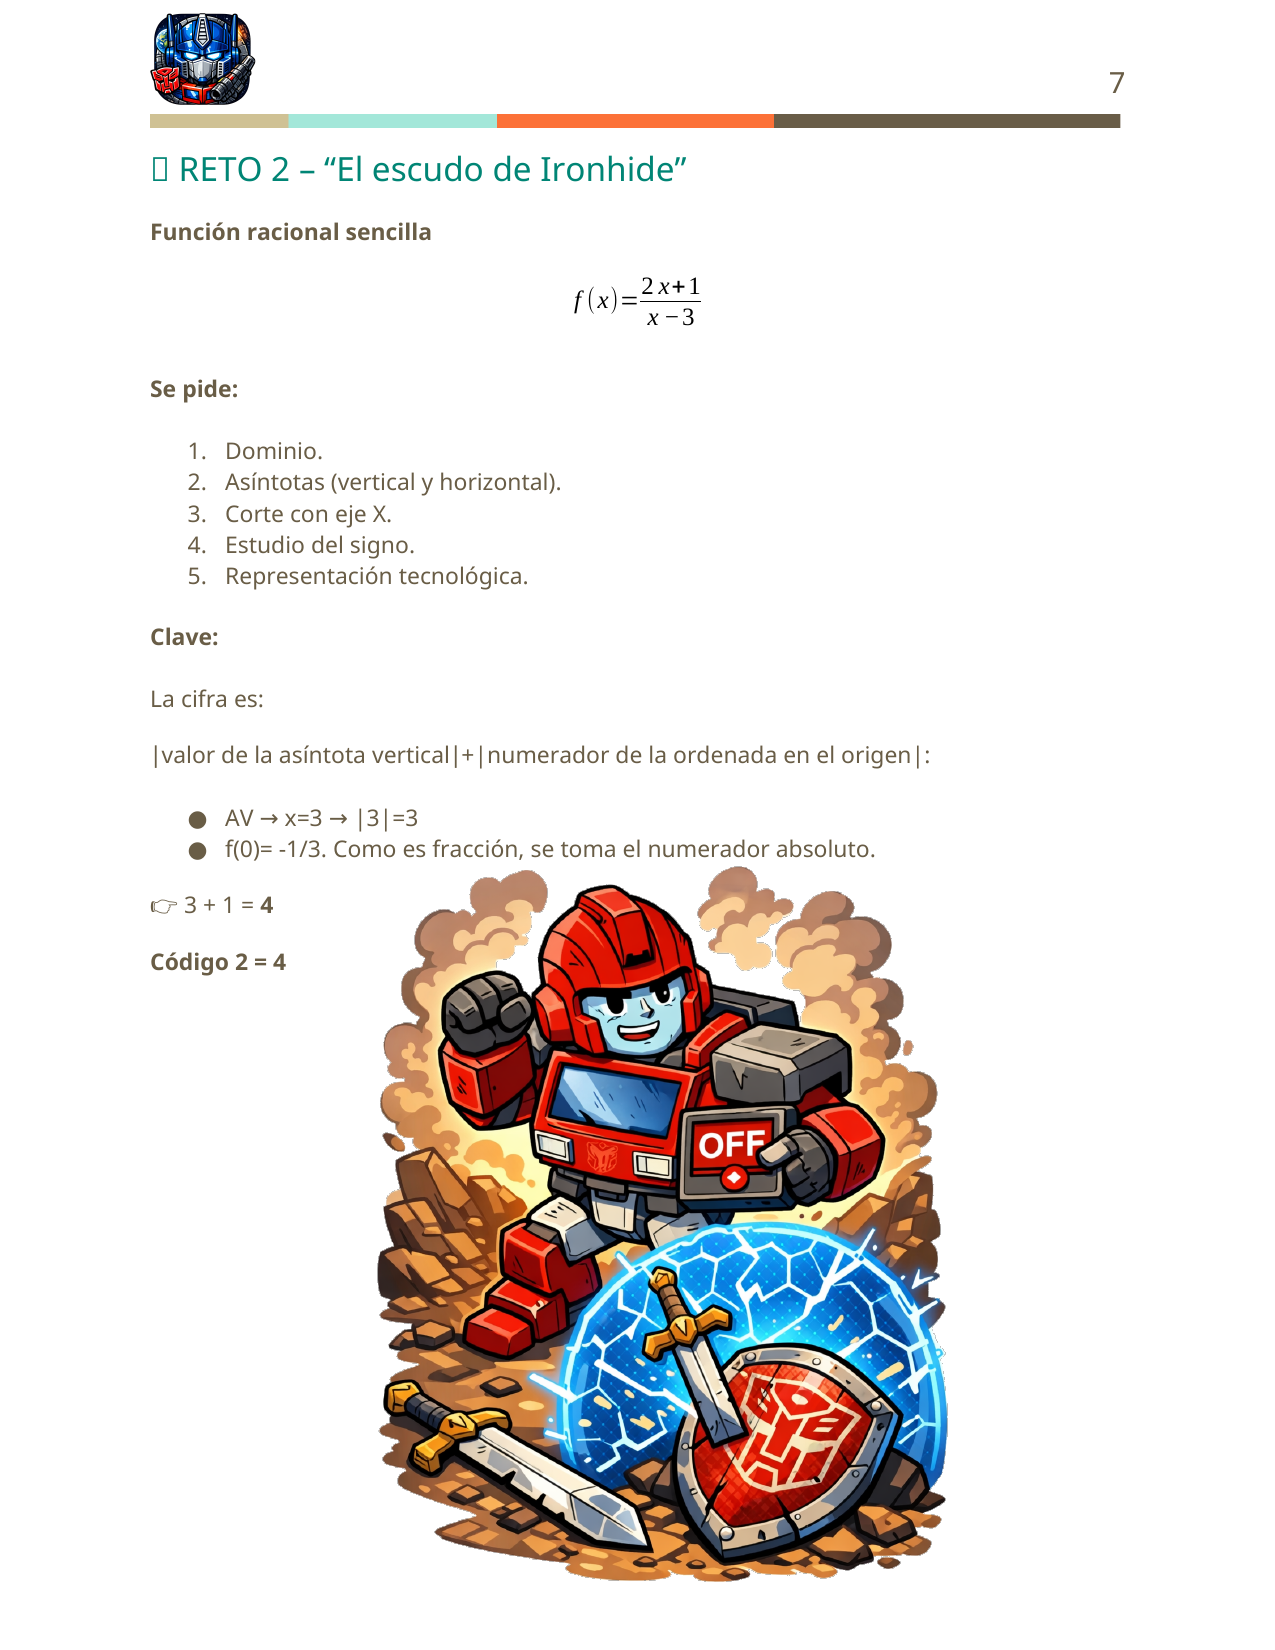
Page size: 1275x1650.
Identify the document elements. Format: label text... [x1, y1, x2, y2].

text 👉 3 + 1 = 4 [150, 889, 371, 920]
text Clave: [150, 620, 1125, 652]
text Se pide: [150, 372, 1125, 404]
text Función racional sencilla [150, 216, 1125, 248]
list Estudio del signo. [187, 529, 1125, 560]
text ∣valor de la asíntota vertical∣+|numerador de la ordenada en el origen|: [150, 739, 1125, 770]
text Código 2 = 4 [150, 945, 371, 977]
list Corte con eje X. [187, 497, 1125, 529]
text [951, 889, 1125, 920]
picture [371, 864, 951, 1584]
list Representación tecnológica. [187, 560, 1125, 591]
picture [150, 114, 1121, 128]
list AV → x=3 → |3|=3 [187, 802, 1125, 833]
list Asíntotas (vertical y horizontal). [187, 466, 1125, 497]
text La cifra es: [150, 683, 1125, 714]
list f(0)= -1/3. Como es fracción, se toma el numerador absoluto. [187, 833, 1125, 864]
text ​ [150, 273, 1125, 332]
picture [150, 13, 256, 105]
text [951, 945, 1125, 977]
list Dominio. [187, 435, 1125, 466]
subtitle 🔵 RETO 2 – “El escudo de Ironhide” [150, 146, 1125, 191]
